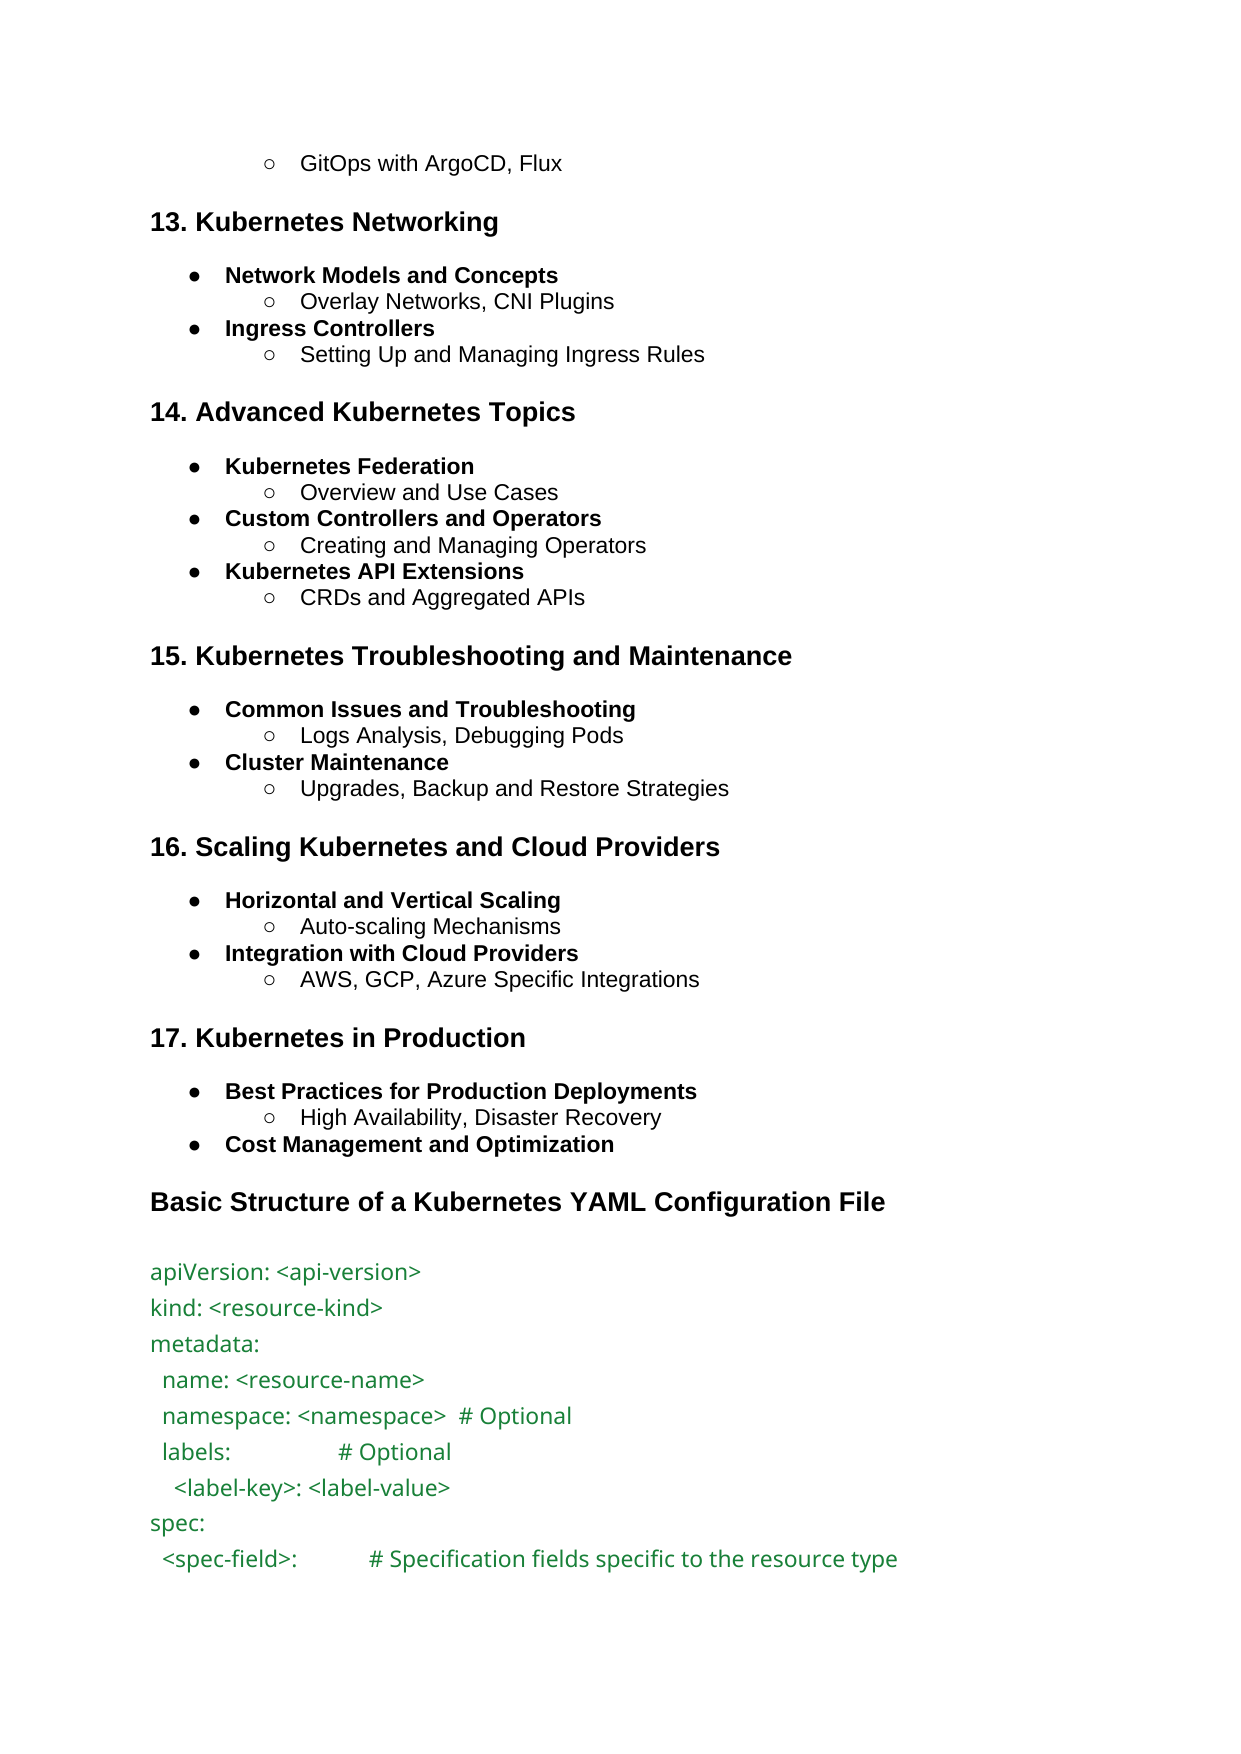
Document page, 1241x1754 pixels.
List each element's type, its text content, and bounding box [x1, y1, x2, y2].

list Setting Up and Managing Ingress Rules [262, 341, 1090, 367]
text labels: # Optional [150, 1436, 1090, 1467]
list Cost Management and Optimization [187, 1131, 1090, 1157]
text metadata: [150, 1328, 1090, 1359]
list GitOps with ArgoCD, Flux [262, 150, 1090, 176]
text <spec-field>: # Specification fields specific to the resource type [150, 1543, 1090, 1574]
list Network Models and Concepts [187, 262, 1090, 288]
subtitle Basic Structure of a Kubernetes YAML Configuration File [150, 1186, 1090, 1217]
list Creating and Managing Operators [262, 532, 1090, 558]
list AWS, GCP, Azure Specific Integrations [262, 966, 1090, 992]
list Custom Controllers and Operators [187, 505, 1090, 532]
list Cluster Maintenance [187, 749, 1090, 775]
list Overview and Use Cases [262, 479, 1090, 505]
text <label-key>: <label-value> [150, 1471, 1090, 1503]
list Upgrades, Backup and Restore Strategies [262, 775, 1090, 802]
list Logs Analysis, Debugging Pods [262, 722, 1090, 749]
subtitle 16. Scaling Kubernetes and Cloud Providers [150, 831, 1090, 862]
text spec: [150, 1507, 1090, 1539]
list Common Issues and Troubleshooting [187, 696, 1090, 722]
list Best Practices for Production Deployments [187, 1078, 1090, 1104]
text namespace: <namespace> # Optional [150, 1399, 1090, 1431]
list Horizontal and Vertical Scaling [187, 887, 1090, 913]
subtitle 17. Kubernetes in Production [150, 1022, 1090, 1053]
list Integration with Cloud Providers [187, 940, 1090, 966]
list Kubernetes API Extensions [187, 558, 1090, 584]
list Overlay Networks, CNI Plugins [262, 288, 1090, 314]
text kind: <resource-kind> [150, 1292, 1090, 1323]
list High Availability, Disaster Recovery [262, 1104, 1090, 1131]
list Kubernetes Federation [187, 453, 1090, 479]
text name: <resource-name> [150, 1364, 1090, 1395]
subtitle 13. Kubernetes Networking [150, 206, 1090, 237]
subtitle 14. Advanced Kubernetes Topics [150, 396, 1090, 428]
text apiVersion: <api-version> [150, 1256, 1090, 1287]
list CRDs and Aggregated APIs [262, 584, 1090, 611]
subtitle 15. Kubernetes Troubleshooting and Maintenance [150, 640, 1090, 671]
list Ingress Controllers [187, 314, 1090, 341]
list Auto-scaling Mechanisms [262, 913, 1090, 940]
